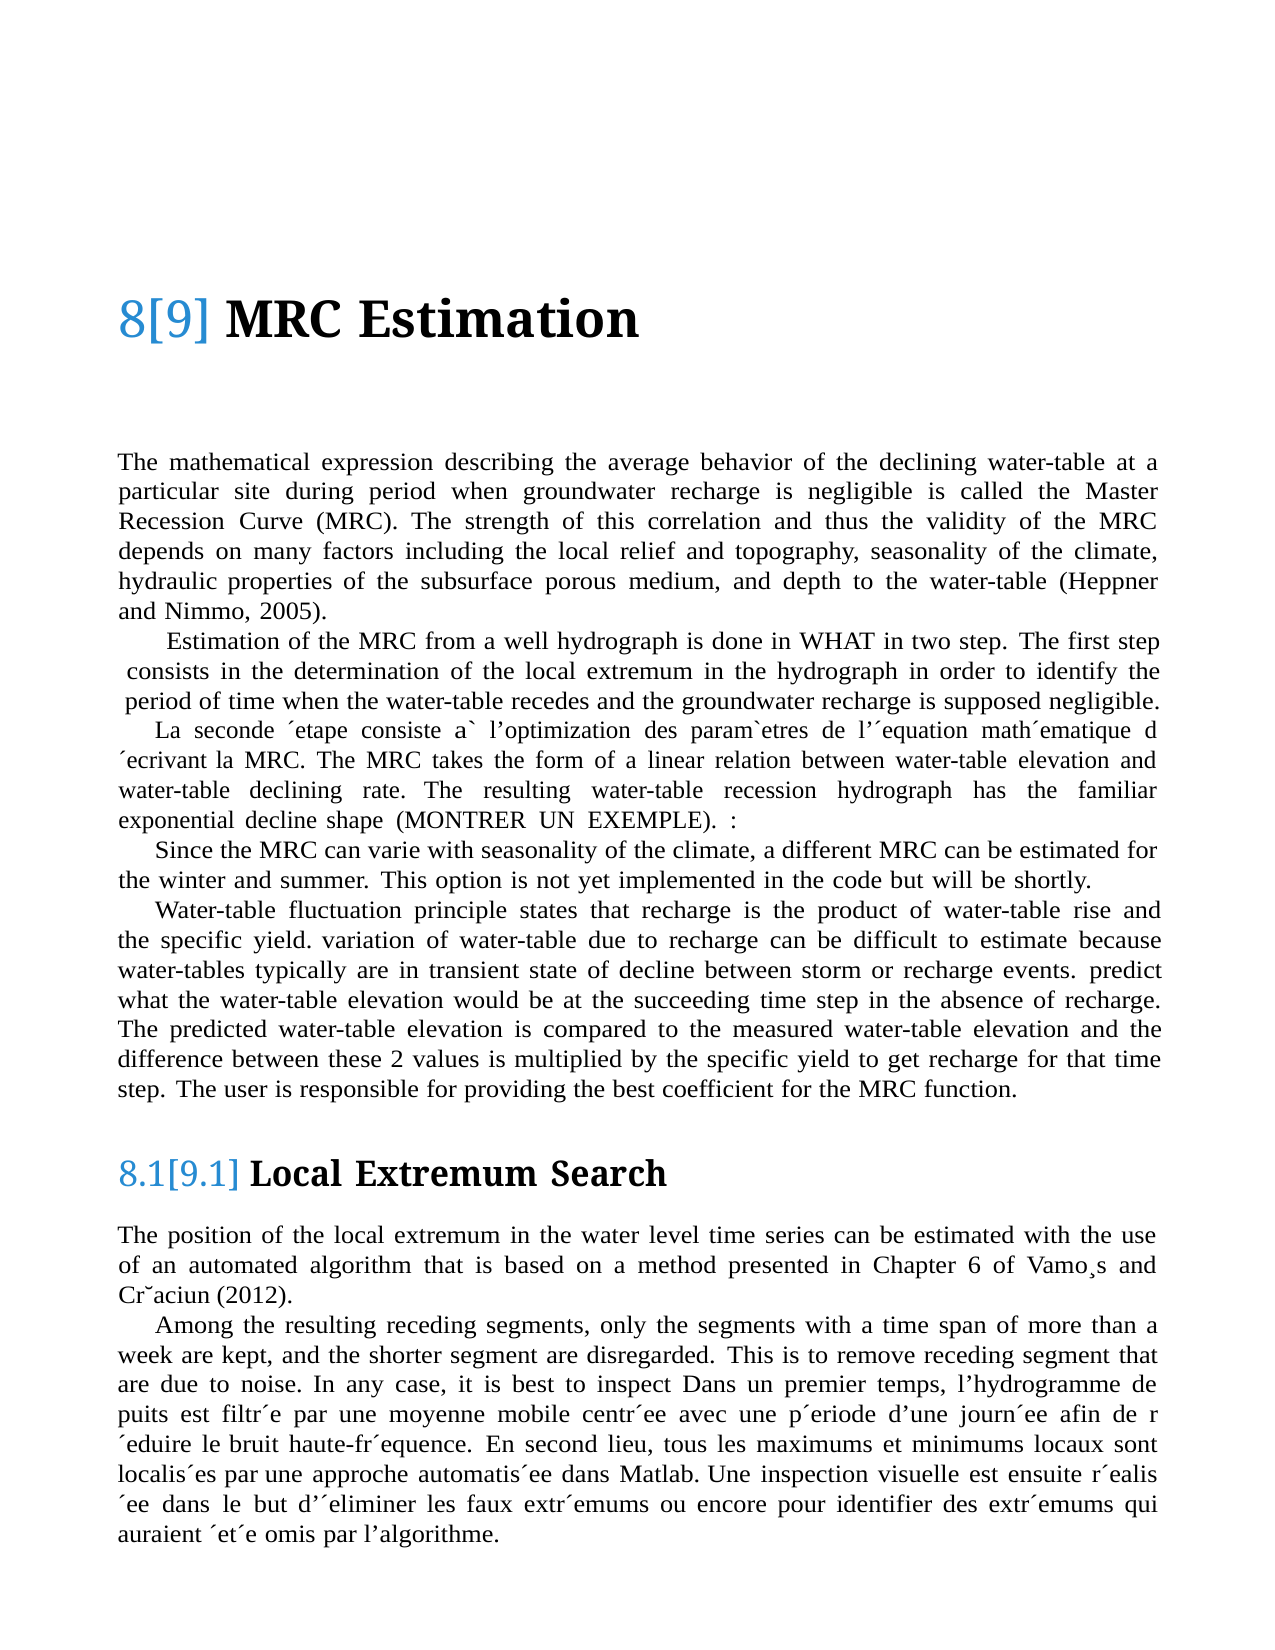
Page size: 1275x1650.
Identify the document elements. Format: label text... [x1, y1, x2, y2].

text Among the resulting receding segments, only the segments with a time span of more than a week are kept, and the shorter segment are disregarded. This is to remove receding segment that are due to noise. In any case, it is best to inspect Dans un premier temps, l’hydrogramme de puits est filtr´e par une moyenne mobile centr´ee avec une p´eriode d’une journ´ee afin de r´eduire le bruit haute-fr´equence. En second lieu, tous les maximums et minimums locaux sont localis´es par une approche automatis´ee dans Matlab. Une inspection visuelle est ensuite r´ealis´ee dans le but d’´eliminer les faux extr´emums ou encore pour identifier des extr´emums qui auraient ´et´e omis par l’algorithme. [117, 1310, 1158, 1548]
text The position of the local extremum in the water level time series can be estimated with the use of an automated algorithm that is based on a method presented in Chapter 6 of Vamo¸s and Cr˘aciun (2012). [117, 1220, 1157, 1309]
text Estimation of the MRC from a well hydrograph is done in WHAT in two step. The first step consists in the determination of the local extremum in the hydrograph in order to identify the period of time when the water-table recedes and the groundwater recharge is supposed negligible. [118, 626, 1160, 714]
text The mathematical expression describing the average behavior of the declining water-table at a particular site during period when groundwater recharge is negligible is called the Master Recession Curve (MRC). The strength of this correlation and thus the validity of the MRC depends on many factors including the local relief and topography, seasonality of the climate, hydraulic properties of the subsurface porous medium, and depth to the water-table (Heppner and Nimmo, 2005). [117, 447, 1158, 625]
subtitle Local Extremum Search [118, 1148, 1173, 1196]
subtitle MRC Estimation [118, 283, 1173, 352]
text Since the MRC can varie with seasonality of the climate, a different MRC can be estimated for the winter and summer. This option is not yet implemented in the code but will be shortly. [118, 835, 1158, 894]
text Water-table fluctuation principle states that recharge is the product of water-table rise and the specific yield. variation of water-table due to recharge can be difficult to estimate because water-tables typically are in transient state of decline between storm or recharge events. predict what the water-table elevation would be at the succeeding time step in the absence of recharge. The predicted water-table elevation is compared to the measured water-table elevation and the difference between these 2 values is multiplied by the specific yield to get recharge for that time step. The user is responsible for providing the best coefficient for the MRC function. [117, 895, 1162, 1103]
text La seconde ´etape consiste a` l’optimization des param`etres de l’´equation math´ematique d´ecrivant la MRC. The MRC takes the form of a linear relation between water-table elevation and water-table declining rate. The resulting water-table recession hydrograph has the familiar exponential decline shape (MONTRER UN EXEMPLE). : [118, 716, 1158, 834]
